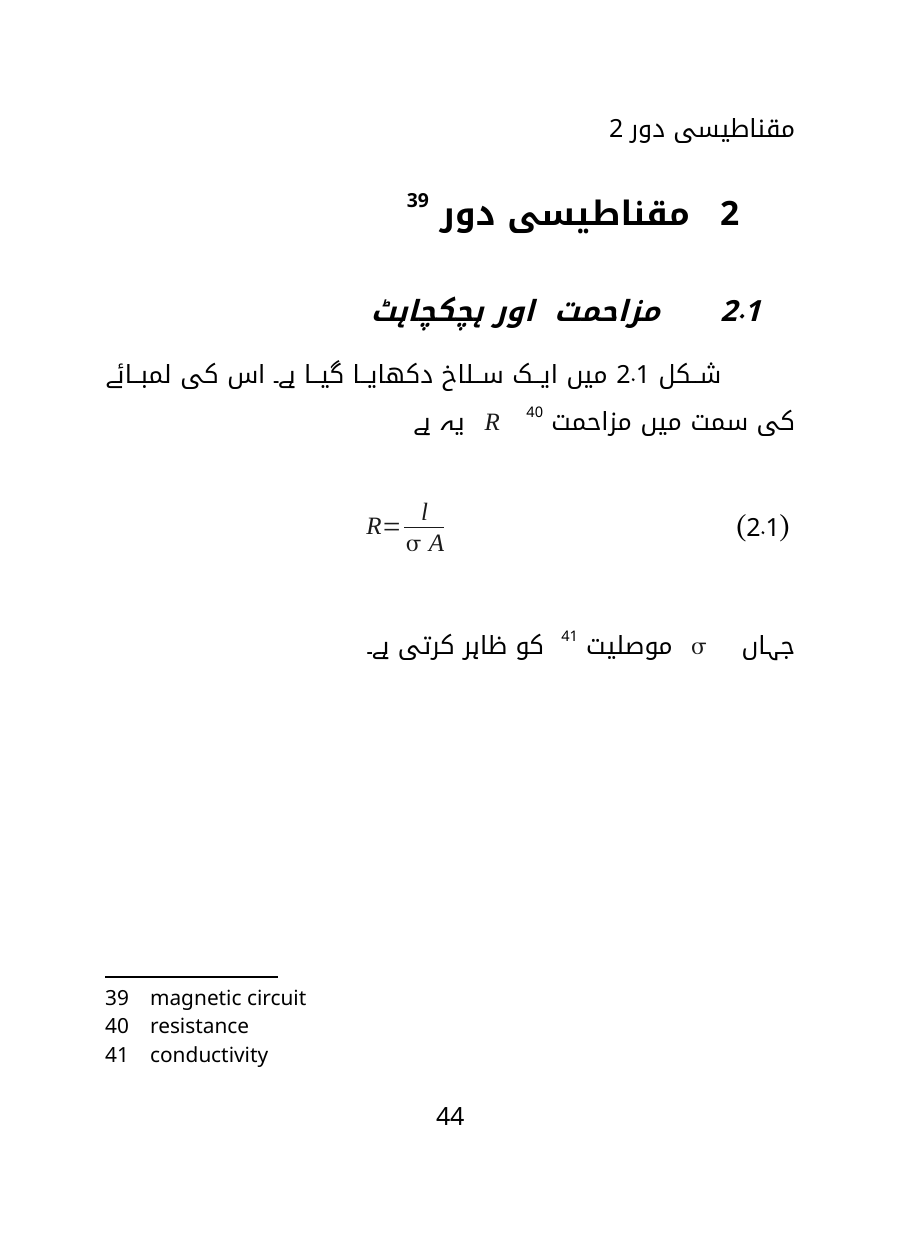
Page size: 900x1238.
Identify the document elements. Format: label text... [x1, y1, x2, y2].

subtitle مزاحمت اور ہچکچاہٹ [105, 283, 720, 339]
table_header (2.1) [697, 493, 795, 576]
subtitle مقناطیسی دور [105, 182, 720, 246]
text شکل 2.1 میں ایک سلاخ دکھایا گیا ہے۔ اس کی لمبائے کی سمت میں مزاحمت یہ ہے [105, 351, 795, 446]
text conductivity [105, 1040, 795, 1068]
list magnetic circuit [105, 983, 795, 1012]
text جہاں موصلیت کو ظاہر کرتی ہے۔ [105, 622, 795, 669]
table_header [105, 493, 697, 576]
text resistance [105, 1012, 795, 1040]
